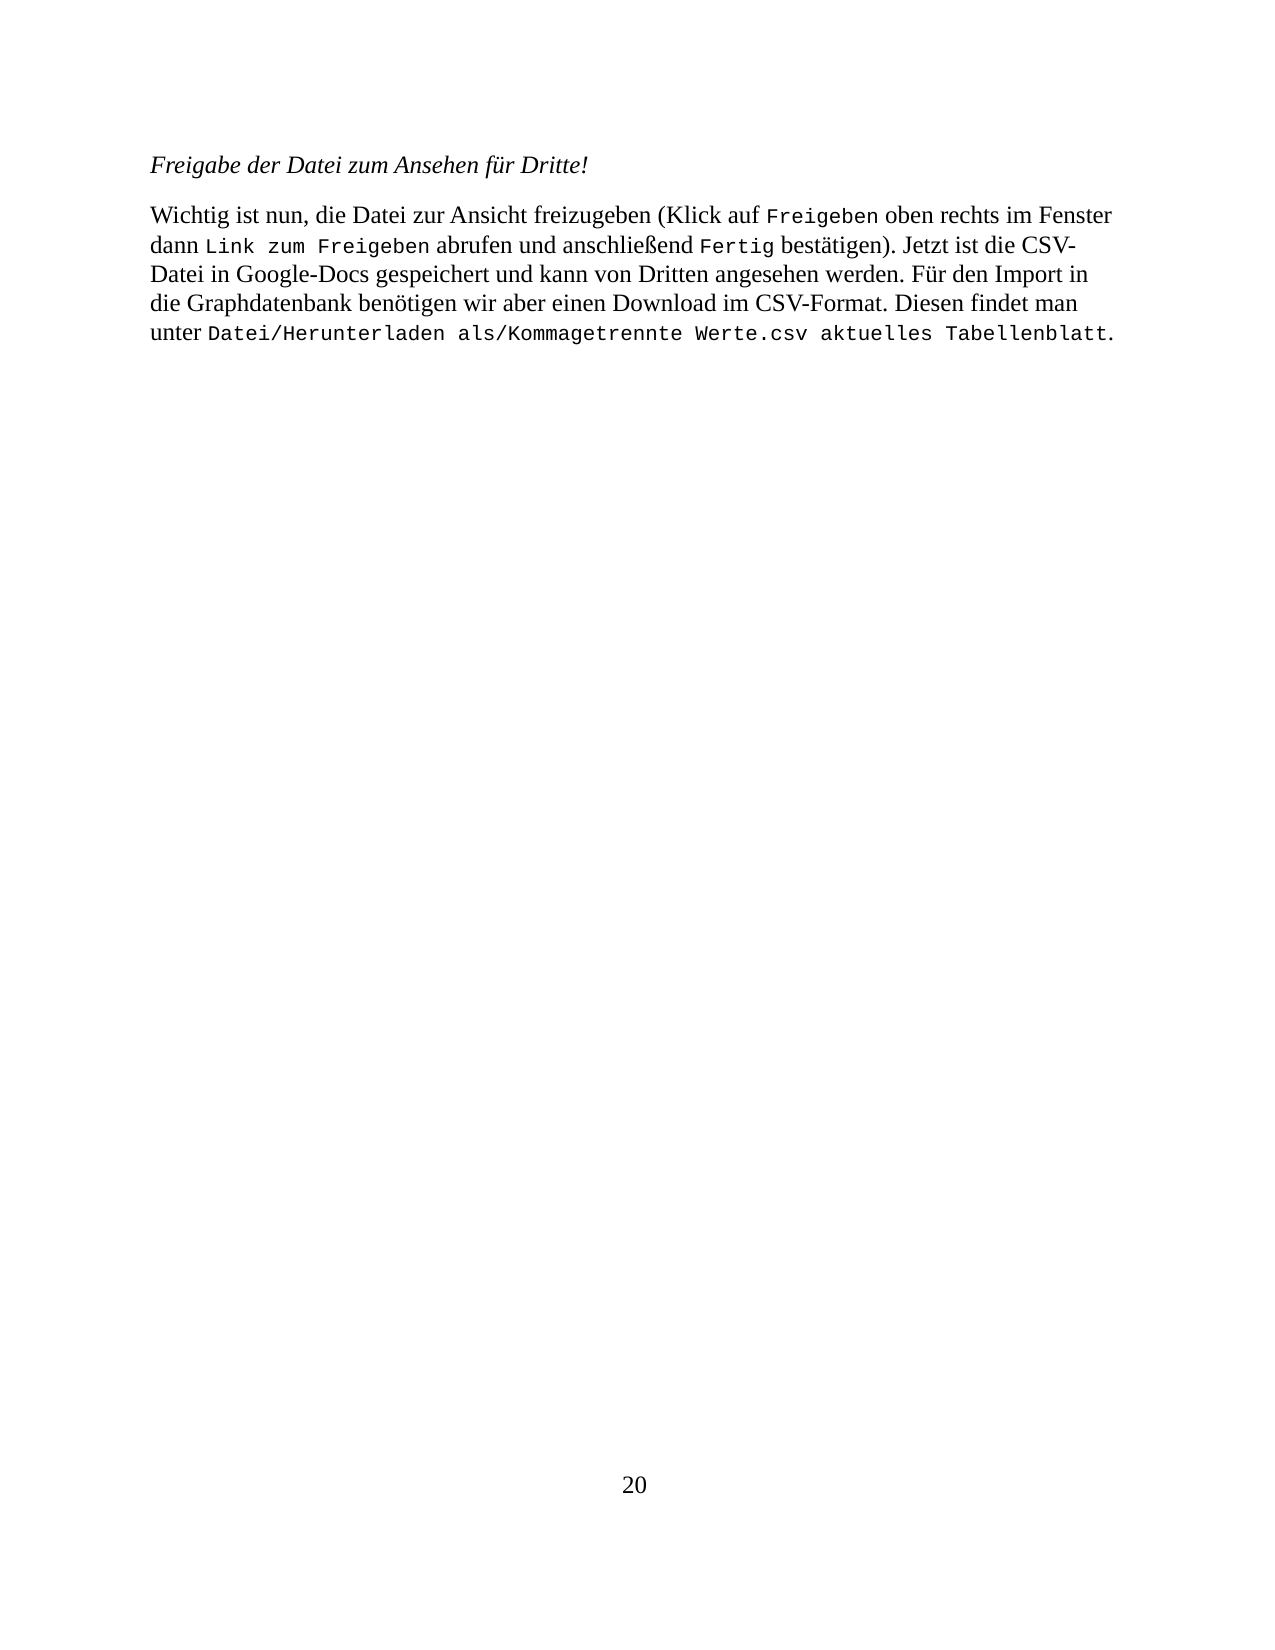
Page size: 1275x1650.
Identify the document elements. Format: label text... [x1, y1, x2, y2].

text Wichtig ist nun, die Datei zur Ansicht freizugeben (Klick auf Freigeben oben rechts im Fenster dann Link zum Freigeben abrufen und anschließend Fertig bestätigen). Jetzt ist die CSV-Datei in Google-Docs gespeichert und kann von Dritten angesehen werden. Für den Import in die Graphdatenbank benötigen wir aber einen Download im CSV-Format. Diesen findet man unter Datei/Herunterladen als/Kommagetrennte Werte.csv aktuelles Tabellenblatt. [150, 200, 1125, 346]
text Freigabe der Datei zum Ansehen für Dritte! [150, 150, 1125, 179]
